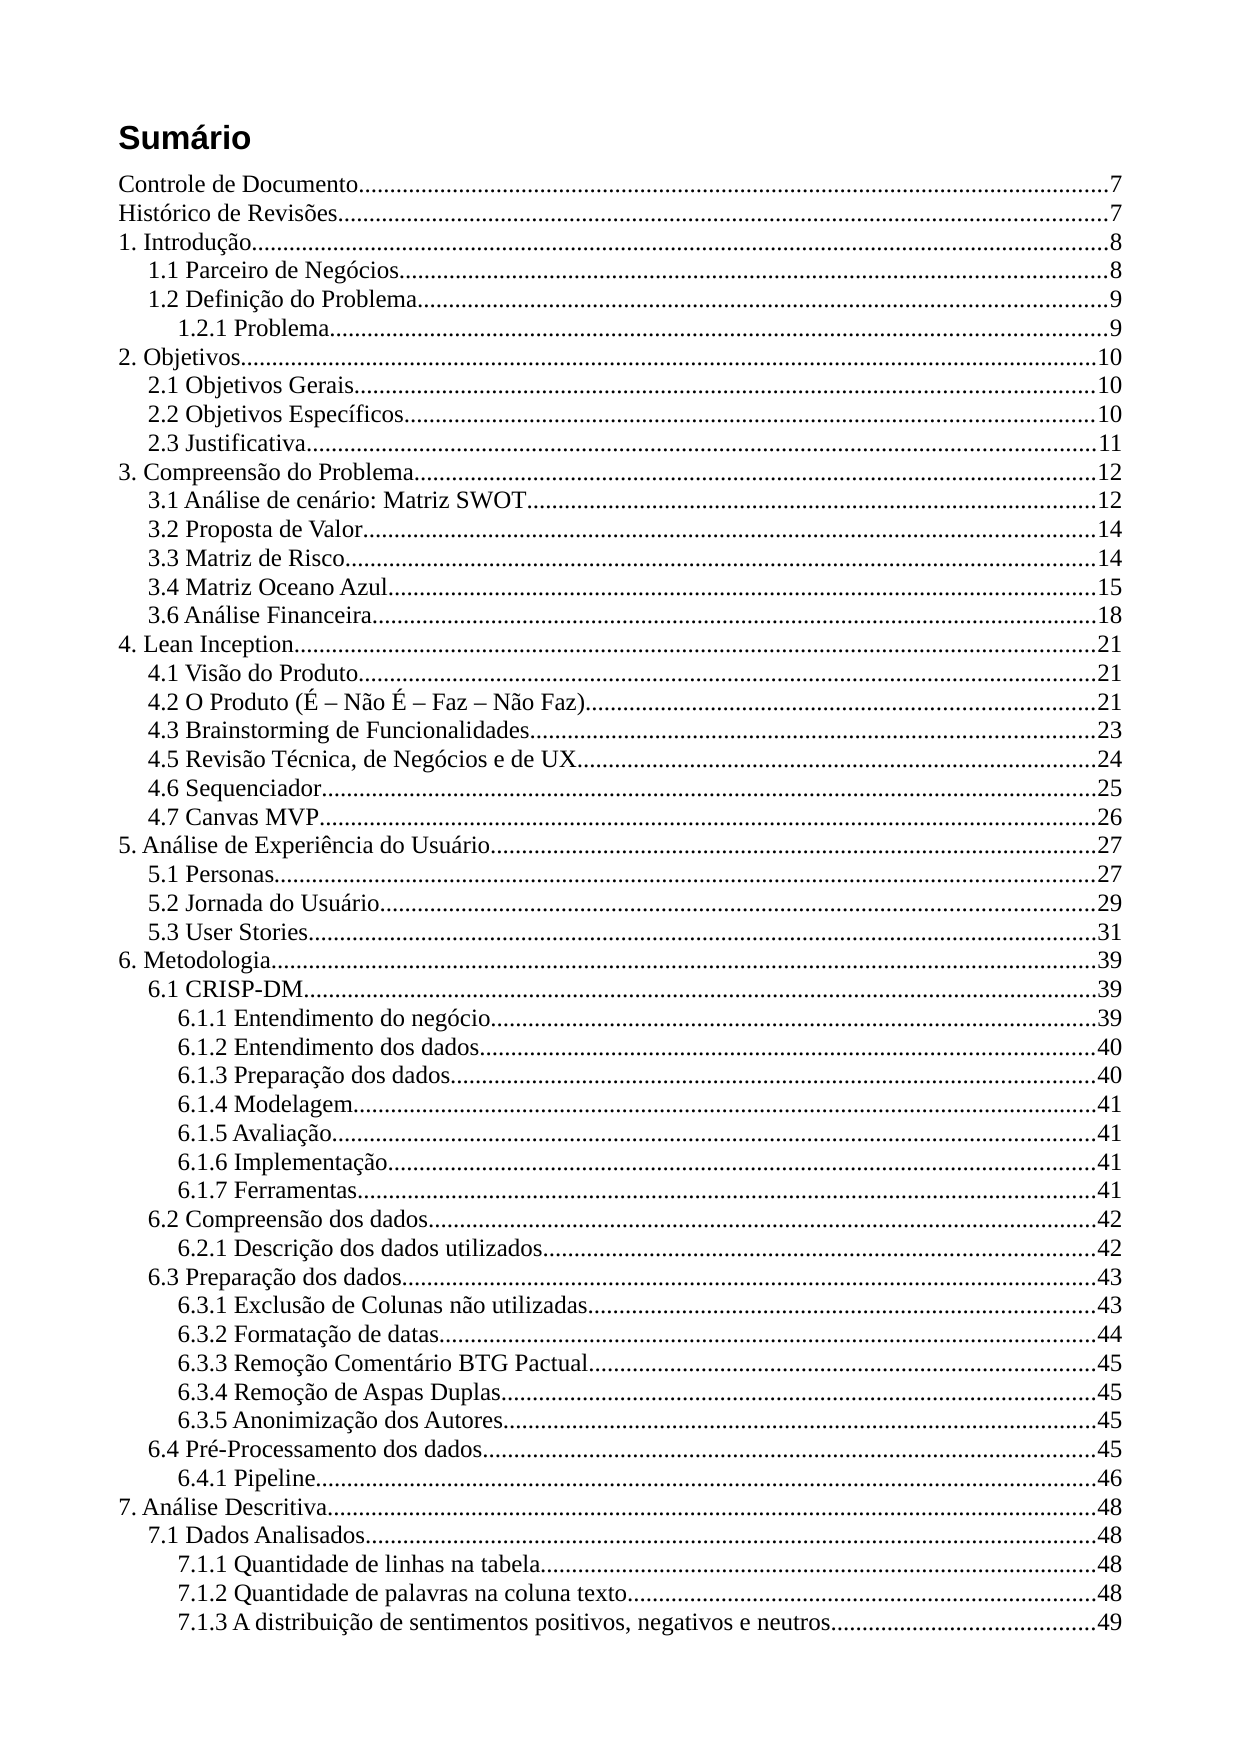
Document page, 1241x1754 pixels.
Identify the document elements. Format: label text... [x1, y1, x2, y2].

text 7.1.2 Quantidade de palavras na coluna texto 48 [177, 1578, 1122, 1607]
text 5.1 Personas 27 [148, 859, 1122, 888]
text 3.6 Análise Financeira 18 [148, 600, 1122, 629]
text 4.5 Revisão Técnica, de Negócios e de UX 24 [148, 744, 1122, 773]
text Controle de Documento 7 [118, 169, 1122, 198]
text 6.1 CRISP-DM 39 [148, 974, 1122, 1003]
text 6.1.3 Preparação dos dados 40 [177, 1060, 1122, 1089]
text 2.2 Objetivos Específicos 10 [148, 399, 1122, 428]
text 6.3 Preparação dos dados 43 [148, 1262, 1122, 1290]
text 7.1 Dados Analisados 48 [148, 1520, 1122, 1549]
text 4.3 Brainstorming de Funcionalidades 23 [148, 715, 1122, 744]
text 6.1.1 Entendimento do negócio 39 [177, 1003, 1122, 1032]
text 3.4 Matriz Oceano Azul 15 [148, 572, 1122, 600]
text 6.4 Pré-Processamento dos dados 45 [148, 1434, 1122, 1463]
text 6.3.3 Remoção Comentário BTG Pactual 45 [177, 1348, 1122, 1377]
text 5. Análise de Experiência do Usuário 27 [118, 830, 1122, 859]
text 6.3.1 Exclusão de Colunas não utilizadas 43 [177, 1290, 1122, 1319]
text 5.3 User Stories 31 [148, 917, 1122, 945]
text 6.3.4 Remoção de Aspas Duplas 45 [177, 1377, 1122, 1405]
text 7.1.3 A distribuição de sentimentos positivos, negativos e neutros 49 [177, 1607, 1122, 1635]
text 3. Compreensão do Problema 12 [118, 457, 1122, 485]
text 6.1.4 Modelagem 41 [177, 1089, 1122, 1118]
text 6.3.2 Formatação de datas 44 [177, 1319, 1122, 1348]
text 6.1.5 Avaliação 41 [177, 1118, 1122, 1147]
text 6.4.1 Pipeline 46 [177, 1463, 1122, 1492]
text 1. Introdução 8 [118, 227, 1122, 255]
text 4.2 O Produto (É – Não É – Faz – Não Faz) 21 [148, 687, 1122, 715]
text 4.6 Sequenciador 25 [148, 773, 1122, 802]
text 7.1.1 Quantidade de linhas na tabela 48 [177, 1549, 1122, 1578]
text 6.1.2 Entendimento dos dados 40 [177, 1032, 1122, 1060]
text 1.2.1 Problema 9 [177, 313, 1122, 342]
text 2.1 Objetivos Gerais 10 [148, 370, 1122, 399]
text 3.3 Matriz de Risco 14 [148, 543, 1122, 572]
subtitle Sumário [118, 118, 1122, 157]
text Histórico de Revisões 7 [118, 198, 1122, 227]
text 5.2 Jornada do Usuário 29 [148, 888, 1122, 917]
text 4.1 Visão do Produto 21 [148, 658, 1122, 687]
text 6.1.7 Ferramentas 41 [177, 1175, 1122, 1204]
text 1.2 Definição do Problema 9 [148, 284, 1122, 313]
text 1.1 Parceiro de Negócios 8 [148, 255, 1122, 284]
text 3.2 Proposta de Valor 14 [148, 514, 1122, 543]
text 2.3 Justificativa 11 [148, 428, 1122, 457]
text 2. Objetivos 10 [118, 342, 1122, 370]
text 6. Metodologia 39 [118, 945, 1122, 974]
text 6.2.1 Descrição dos dados utilizados 42 [177, 1233, 1122, 1262]
text 7. Análise Descritiva 48 [118, 1492, 1122, 1520]
text 3.1 Análise de cenário: Matriz SWOT 12 [148, 485, 1122, 514]
text 6.1.6 Implementação 41 [177, 1147, 1122, 1175]
text 4. Lean Inception 21 [118, 629, 1122, 658]
text 6.2 Compreensão dos dados 42 [148, 1204, 1122, 1233]
text 4.7 Canvas MVP 26 [148, 802, 1122, 830]
text 6.3.5 Anonimização dos Autores 45 [177, 1405, 1122, 1434]
